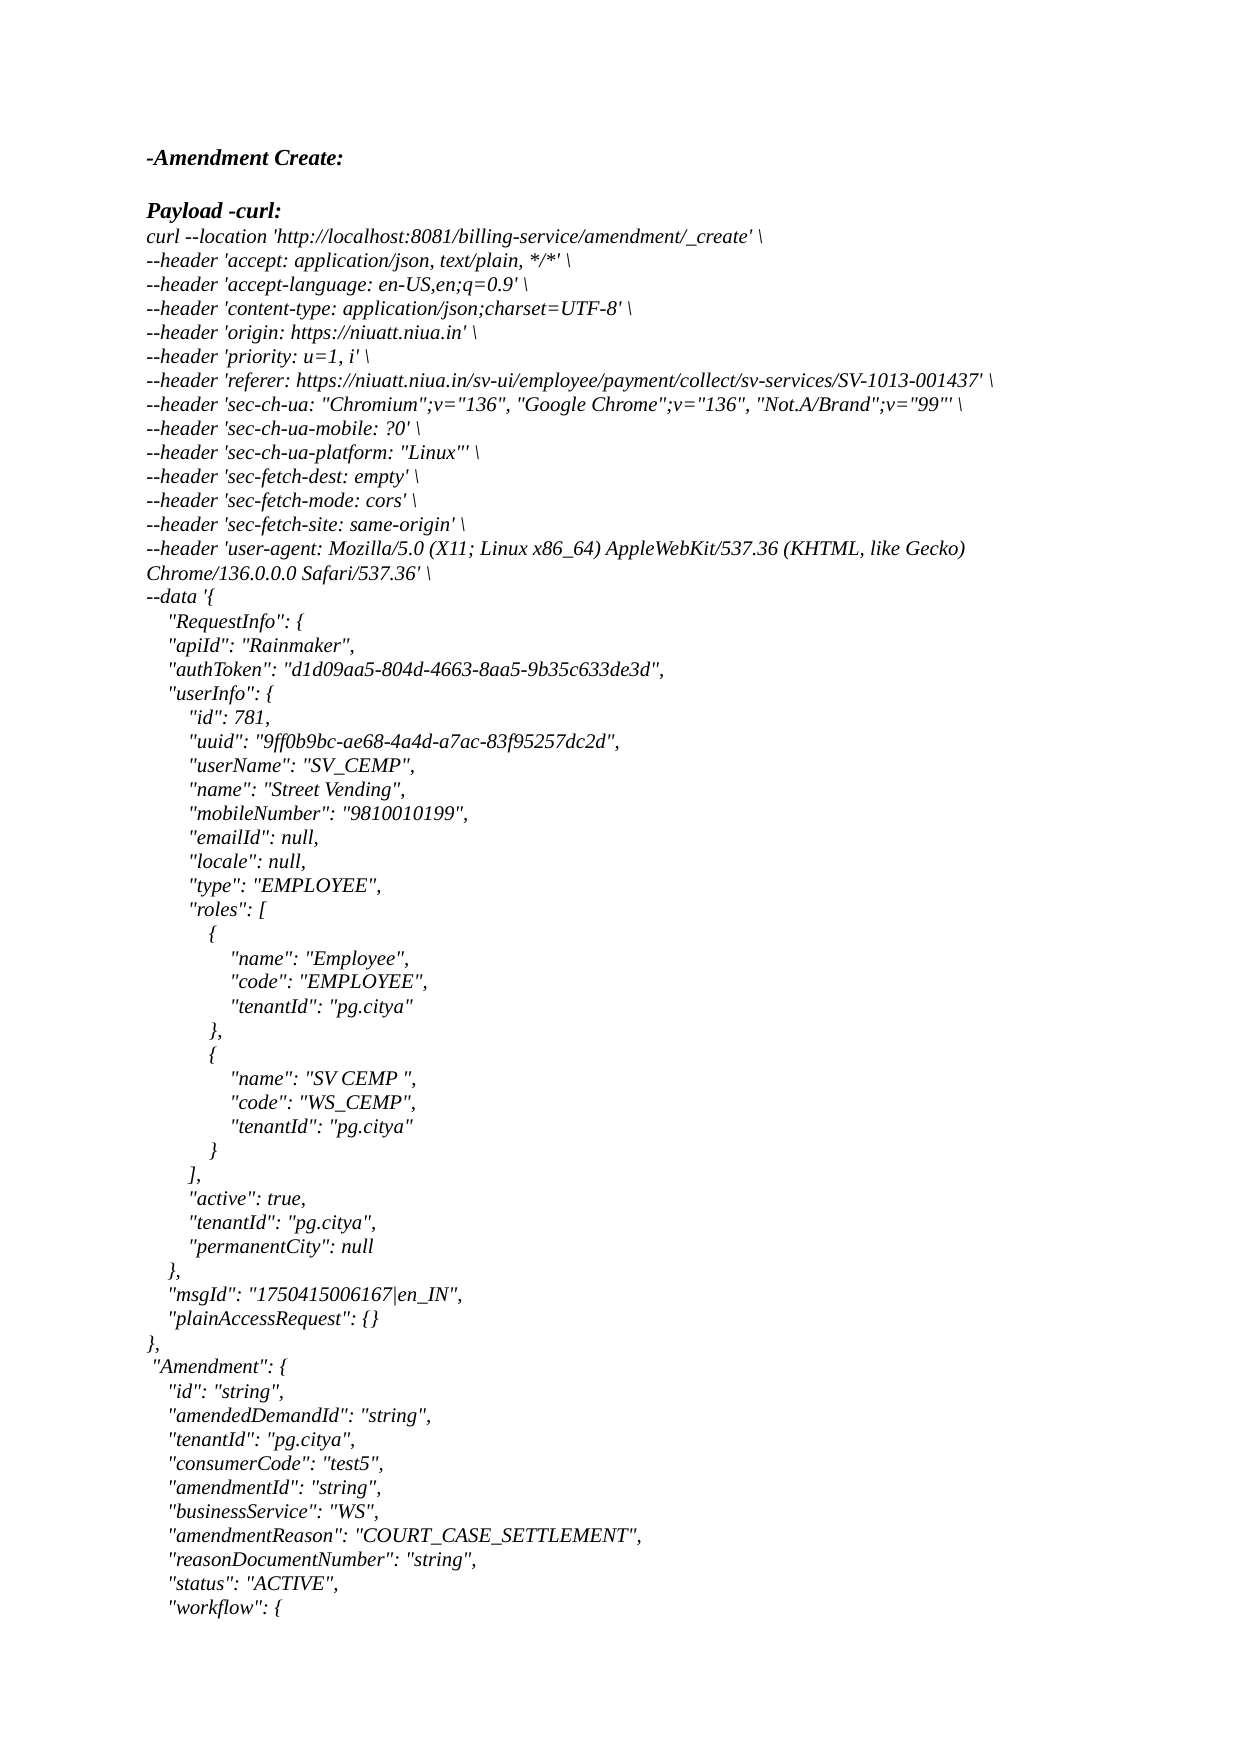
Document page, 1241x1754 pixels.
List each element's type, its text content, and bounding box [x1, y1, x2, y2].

text "userName": "SV_CEMP", [146, 753, 1122, 777]
text --header 'sec-ch-ua-platform: "Linux"' \ [146, 440, 1122, 464]
text }, [146, 1018, 1122, 1042]
text --header 'accept: application/json, text/plain, */*' \ [146, 248, 1122, 272]
text "uuid": "9ff0b9bc-ae68-4a4d-a7ac-83f95257dc2d", [146, 729, 1122, 753]
text "msgId": "1750415006167|en_IN", [146, 1282, 1122, 1306]
text --header 'user-agent: Mozilla/5.0 (X11; Linux x86_64) AppleWebKit/537.36 (KHTML, like Gecko) Chrome/136.0.0.0 Safari/537.36' \ [146, 536, 1122, 584]
text "amendedDemandId": "string", [146, 1403, 1122, 1427]
text --header 'accept-language: en-US,en;q=0.9' \ [146, 272, 1122, 296]
text }, [146, 1258, 1122, 1282]
text "businessService": "WS", [146, 1499, 1122, 1523]
text Payload -curl: [146, 197, 1122, 223]
text "permanentCity": null [146, 1234, 1122, 1258]
text "tenantId": "pg.citya", [146, 1210, 1122, 1234]
text "mobileNumber": "9810010199", [146, 801, 1122, 825]
text --header 'sec-fetch-mode: cors' \ [146, 488, 1122, 512]
text "active": true, [146, 1186, 1122, 1210]
text "consumerCode": "test5", [146, 1451, 1122, 1475]
text } [146, 1138, 1122, 1162]
text "authToken": "d1d09aa5-804d-4663-8aa5-9b35c633de3d", [146, 657, 1122, 681]
text "tenantId": "pg.citya", [146, 1427, 1122, 1451]
text "userInfo": { [146, 681, 1122, 705]
text "tenantId": "pg.citya" [146, 993, 1122, 1018]
text "amendmentReason": "COURT_CASE_SETTLEMENT", [146, 1523, 1122, 1547]
text --header 'priority: u=1, i' \ [146, 344, 1122, 368]
text --header 'sec-ch-ua: "Chromium";v="136", "Google Chrome";v="136", "Not.A/Brand";v="99"' \ [146, 392, 1122, 416]
text { [146, 1042, 1122, 1066]
text "id": "string", [146, 1378, 1122, 1403]
text { [146, 921, 1122, 945]
text --header 'sec-fetch-dest: empty' \ [146, 464, 1122, 488]
text "code": "EMPLOYEE", [146, 969, 1122, 993]
text "name": "Employee", [146, 945, 1122, 969]
text "type": "EMPLOYEE", [146, 873, 1122, 897]
text curl --location 'http://localhost:8081/billing-service/amendment/_create' \ [146, 223, 1122, 248]
text "roles": [ [146, 897, 1122, 921]
text --data '{ [146, 584, 1122, 608]
text "locale": null, [146, 849, 1122, 873]
text "Amendment": { [146, 1354, 1122, 1378]
text "emailId": null, [146, 825, 1122, 849]
text "reasonDocumentNumber": "string", [146, 1547, 1122, 1571]
text -Amendment Create: [146, 144, 1122, 171]
text "workflow": { [146, 1595, 1122, 1619]
text }, [146, 1330, 1122, 1354]
text ], [146, 1162, 1122, 1186]
text "tenantId": "pg.citya" [146, 1114, 1122, 1138]
text --header 'sec-fetch-site: same-origin' \ [146, 512, 1122, 536]
text "status": "ACTIVE", [146, 1571, 1122, 1595]
text "plainAccessRequest": {} [146, 1306, 1122, 1330]
text --header 'content-type: application/json;charset=UTF-8' \ [146, 296, 1122, 320]
text "name": "Street Vending", [146, 777, 1122, 801]
text "name": "SV CEMP ", [146, 1066, 1122, 1090]
text "RequestInfo": { [146, 608, 1122, 633]
text "apiId": "Rainmaker", [146, 633, 1122, 657]
text --header 'origin: https://niuatt.niua.in' \ [146, 320, 1122, 344]
text "code": "WS_CEMP", [146, 1090, 1122, 1114]
text "amendmentId": "string", [146, 1475, 1122, 1499]
text --header 'sec-ch-ua-mobile: ?0' \ [146, 416, 1122, 440]
text --header 'referer: https://niuatt.niua.in/sv-ui/employee/payment/collect/sv-services/SV-1013-001437' \ [146, 368, 1122, 392]
text "id": 781, [146, 705, 1122, 729]
